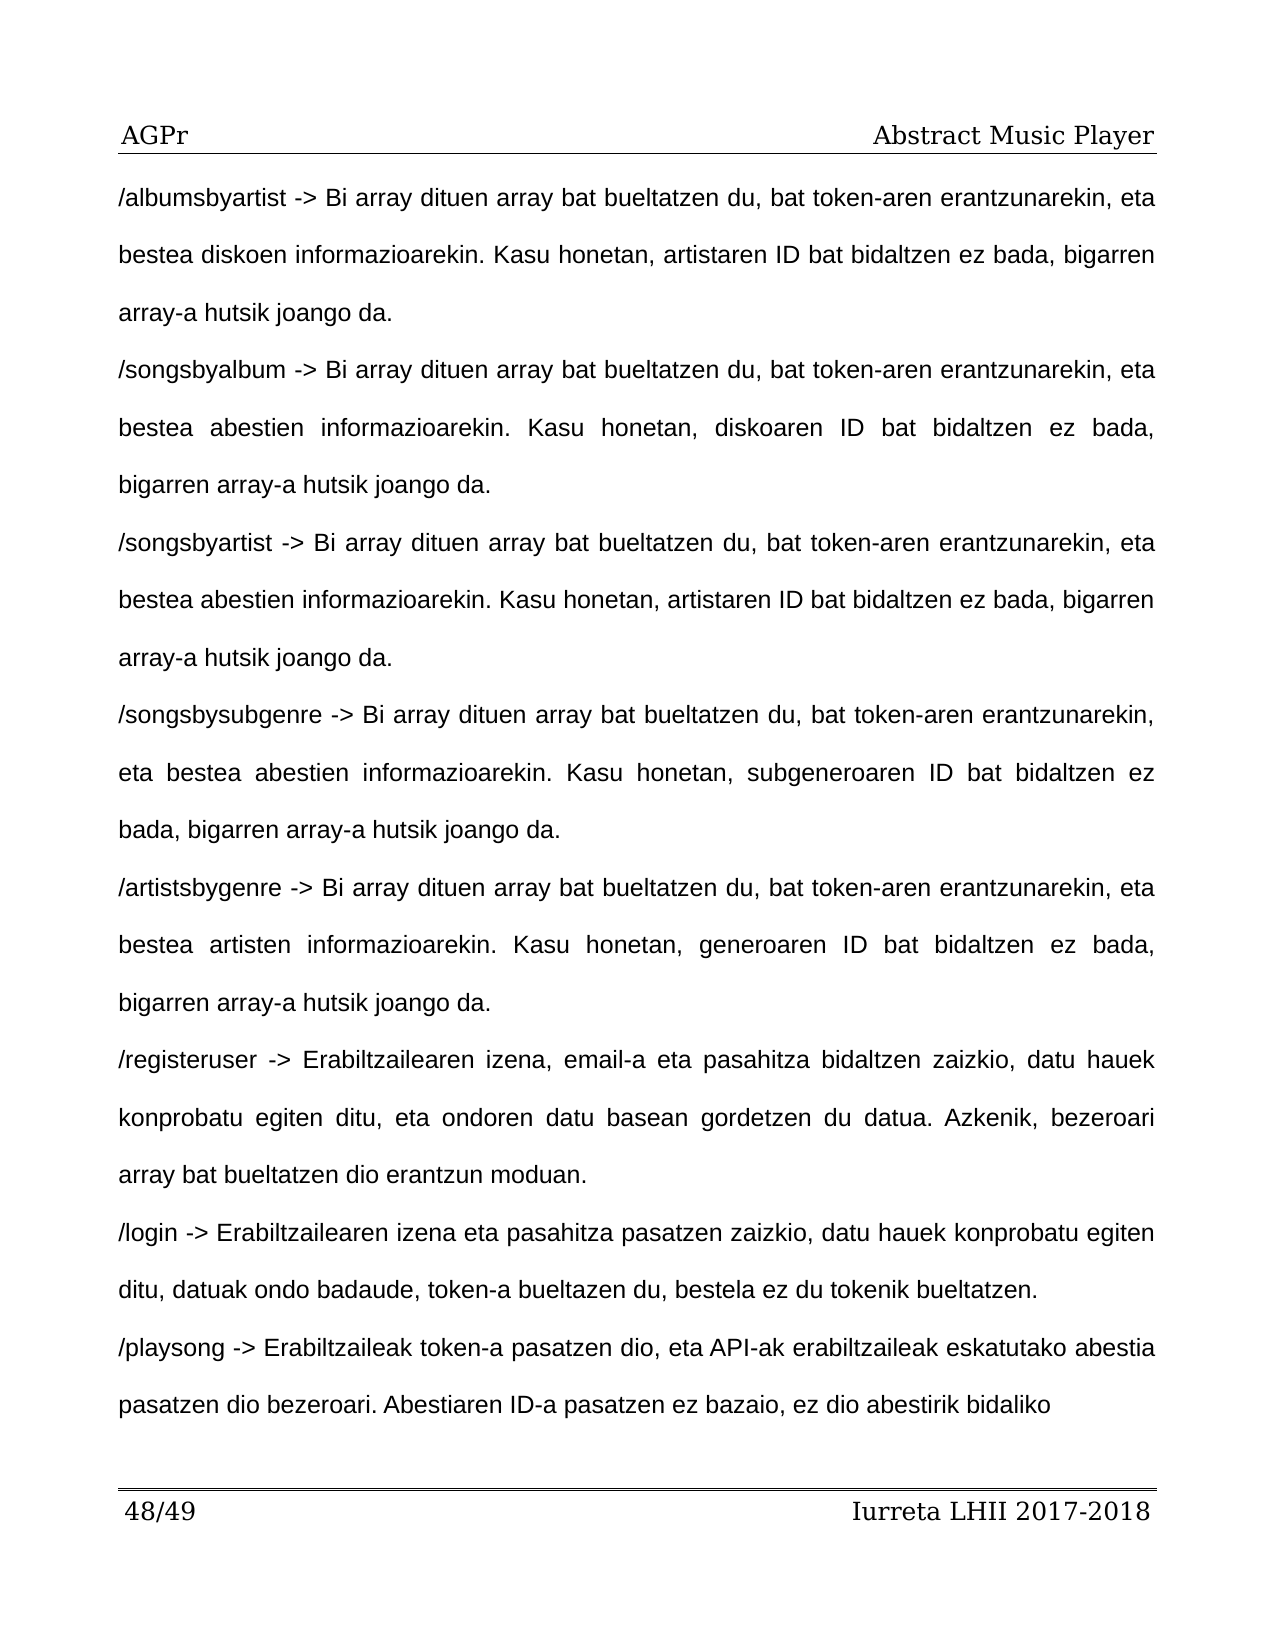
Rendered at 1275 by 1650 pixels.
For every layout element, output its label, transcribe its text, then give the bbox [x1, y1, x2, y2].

text /artistsbygenre -> Bi array dituen array bat bueltatzen du, bat token-aren erantzunarekin, eta bestea artisten informazioarekin. Kasu honetan, generoaren ID bat bidaltzen ez bada, bigarren array-a hutsik joango da. [118, 873, 1157, 1016]
text /songsbysubgenre -> Bi array dituen array bat bueltatzen du, bat token-aren erantzunarekin, eta bestea abestien informazioarekin. Kasu honetan, subgeneroaren ID bat bidaltzen ez bada, bigarren array-a hutsik joango da. [118, 700, 1157, 844]
text /songsbyalbum -> Bi array dituen array bat bueltatzen du, bat token-aren erantzunarekin, eta bestea abestien informazioarekin. Kasu honetan, diskoaren ID bat bidaltzen ez bada, bigarren array-a hutsik joango da. [118, 355, 1157, 499]
text /login -> Erabiltzailearen izena eta pasahitza pasatzen zaizkio, datu hauek konprobatu egiten ditu, datuak ondo badaude, token-a bueltazen du, bestela ez du tokenik bueltatzen. [118, 1218, 1157, 1304]
text /songsbyartist -> Bi array dituen array bat bueltatzen du, bat token-aren erantzunarekin, eta bestea abestien informazioarekin. Kasu honetan, artistaren ID bat bidaltzen ez bada, bigarren array-a hutsik joango da. [118, 528, 1157, 671]
text /playsong -> Erabiltzaileak token-a pasatzen dio, eta API-ak erabiltzaileak eskatutako abestia pasatzen dio bezeroari. Abestiaren ID-a pasatzen ez bazaio, ez dio abestirik bidaliko [118, 1333, 1157, 1419]
text /albumsbyartist -> Bi array dituen array bat bueltatzen du, bat token-aren erantzunarekin, eta bestea diskoen informazioarekin. Kasu honetan, artistaren ID bat bidaltzen ez bada, bigarren array-a hutsik joango da. [118, 183, 1157, 326]
text /registeruser -> Erabiltzailearen izena, email-a eta pasahitza bidaltzen zaizkio, datu hauek konprobatu egiten ditu, eta ondoren datu basean gordetzen du datua. Azkenik, bezeroari array bat bueltatzen dio erantzun moduan. [118, 1045, 1157, 1189]
